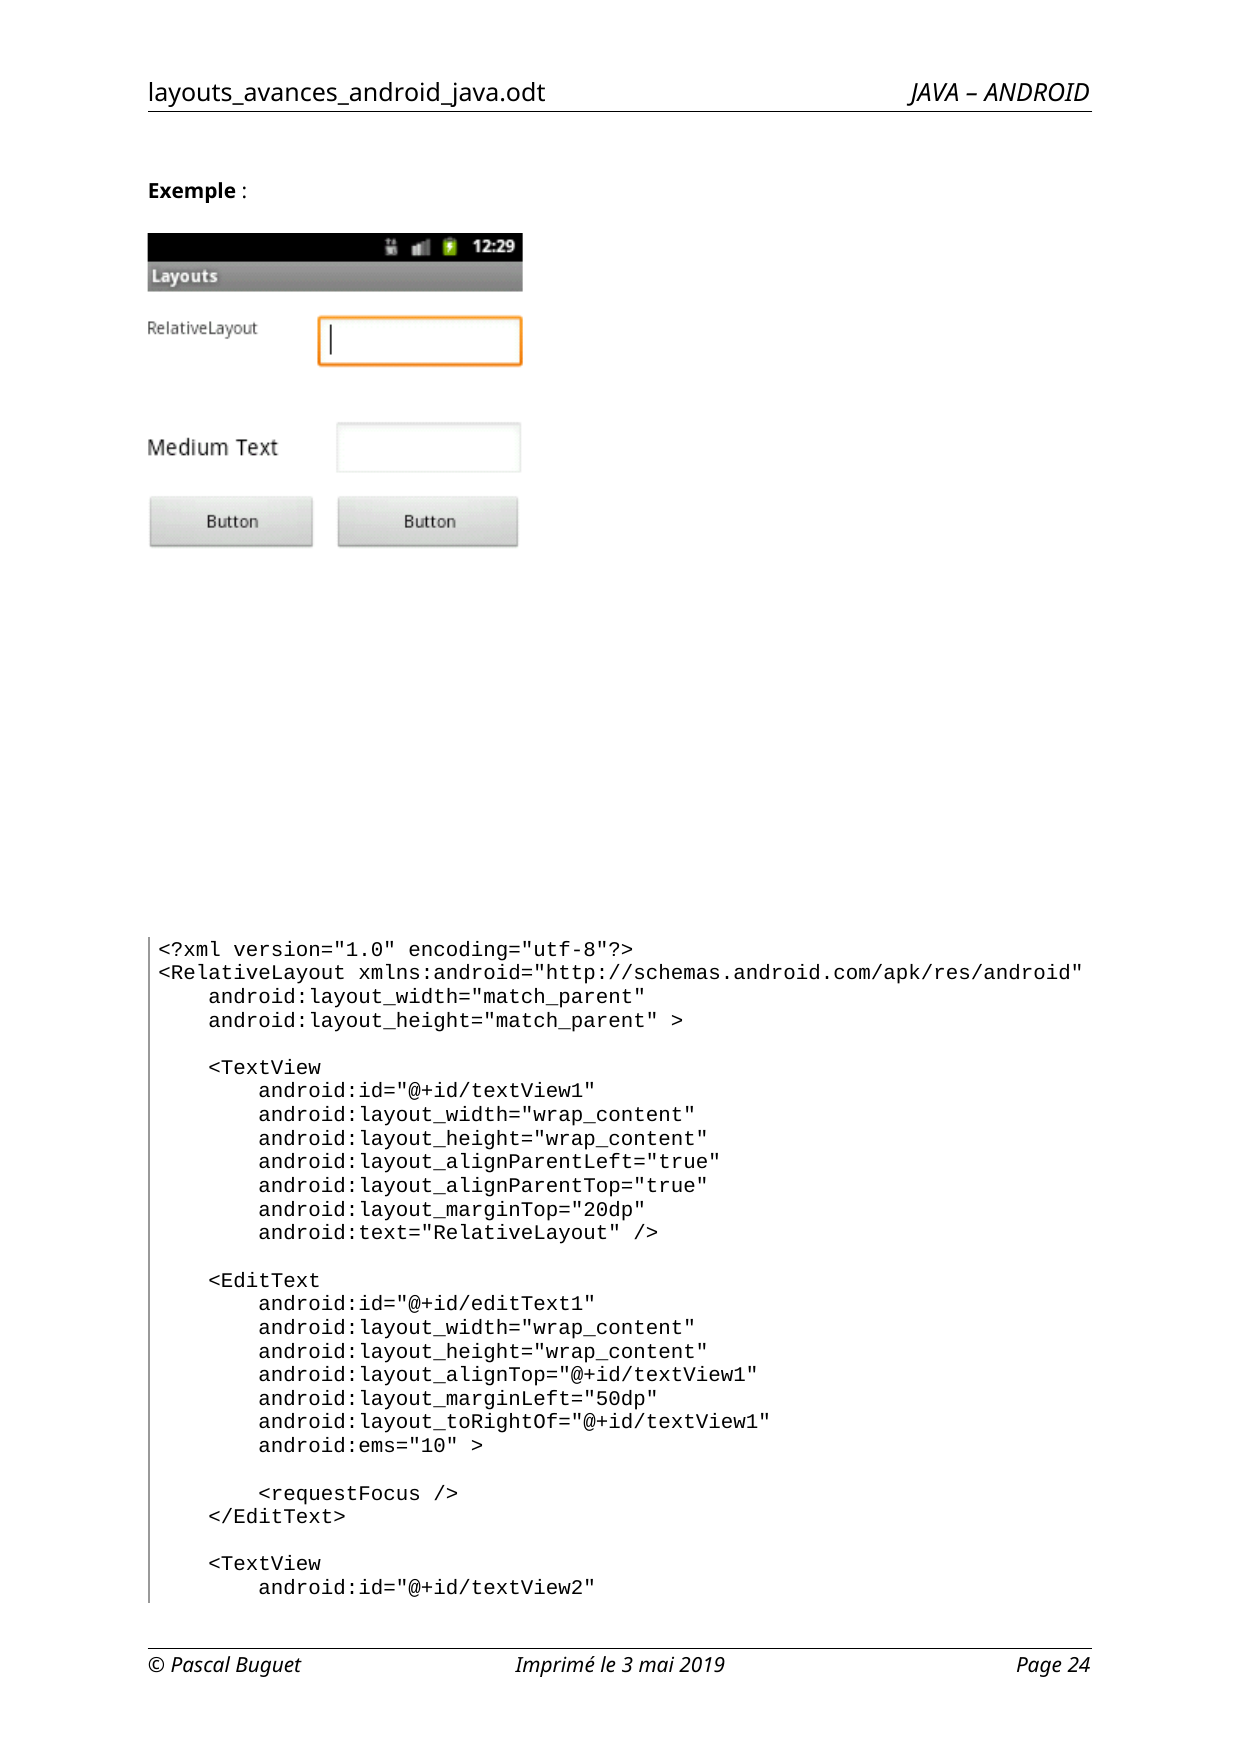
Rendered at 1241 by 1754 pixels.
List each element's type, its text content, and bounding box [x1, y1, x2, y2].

text android:layout_height="match_parent" > [150, 1009, 1092, 1033]
text android:id="@+id/editText1" [150, 1293, 1092, 1317]
text android:text="RelativeLayout" /> [150, 1222, 1092, 1246]
text android:layout_marginLeft="50dp" [150, 1388, 1092, 1412]
text android:layout_toRightOf="@+id/textView1" [150, 1412, 1092, 1435]
text android:id="@+id/textView2" [150, 1577, 1092, 1603]
text android:layout_height="wrap_content" [150, 1128, 1092, 1151]
text android:layout_width="match_parent" [150, 986, 1092, 1009]
text android:ems="10" > [150, 1435, 1092, 1459]
text <TextView [150, 1553, 1092, 1577]
text <?xml version="1.0" encoding="utf-8"?> [150, 937, 1092, 962]
text <TextView [150, 1057, 1092, 1081]
text android:layout_alignParentLeft="true" [150, 1151, 1092, 1175]
text <requestFocus /> [150, 1482, 1092, 1506]
text Exemple : [148, 176, 1092, 204]
text android:id="@+id/textView1" [150, 1081, 1092, 1104]
text android:layout_width="wrap_content" [150, 1104, 1092, 1128]
text <EditText [150, 1270, 1092, 1293]
text android:layout_alignParentTop="true" [150, 1175, 1092, 1199]
text android:layout_width="wrap_content" [150, 1317, 1092, 1341]
text android:layout_marginTop="20dp" [150, 1199, 1092, 1222]
text android:layout_alignTop="@+id/textView1" [150, 1364, 1092, 1388]
text </EditText> [150, 1506, 1092, 1530]
text <RelativeLayout xmlns:android="http://schemas.android.com/apk/res/android" [150, 962, 1092, 986]
text android:layout_height="wrap_content" [150, 1341, 1092, 1364]
